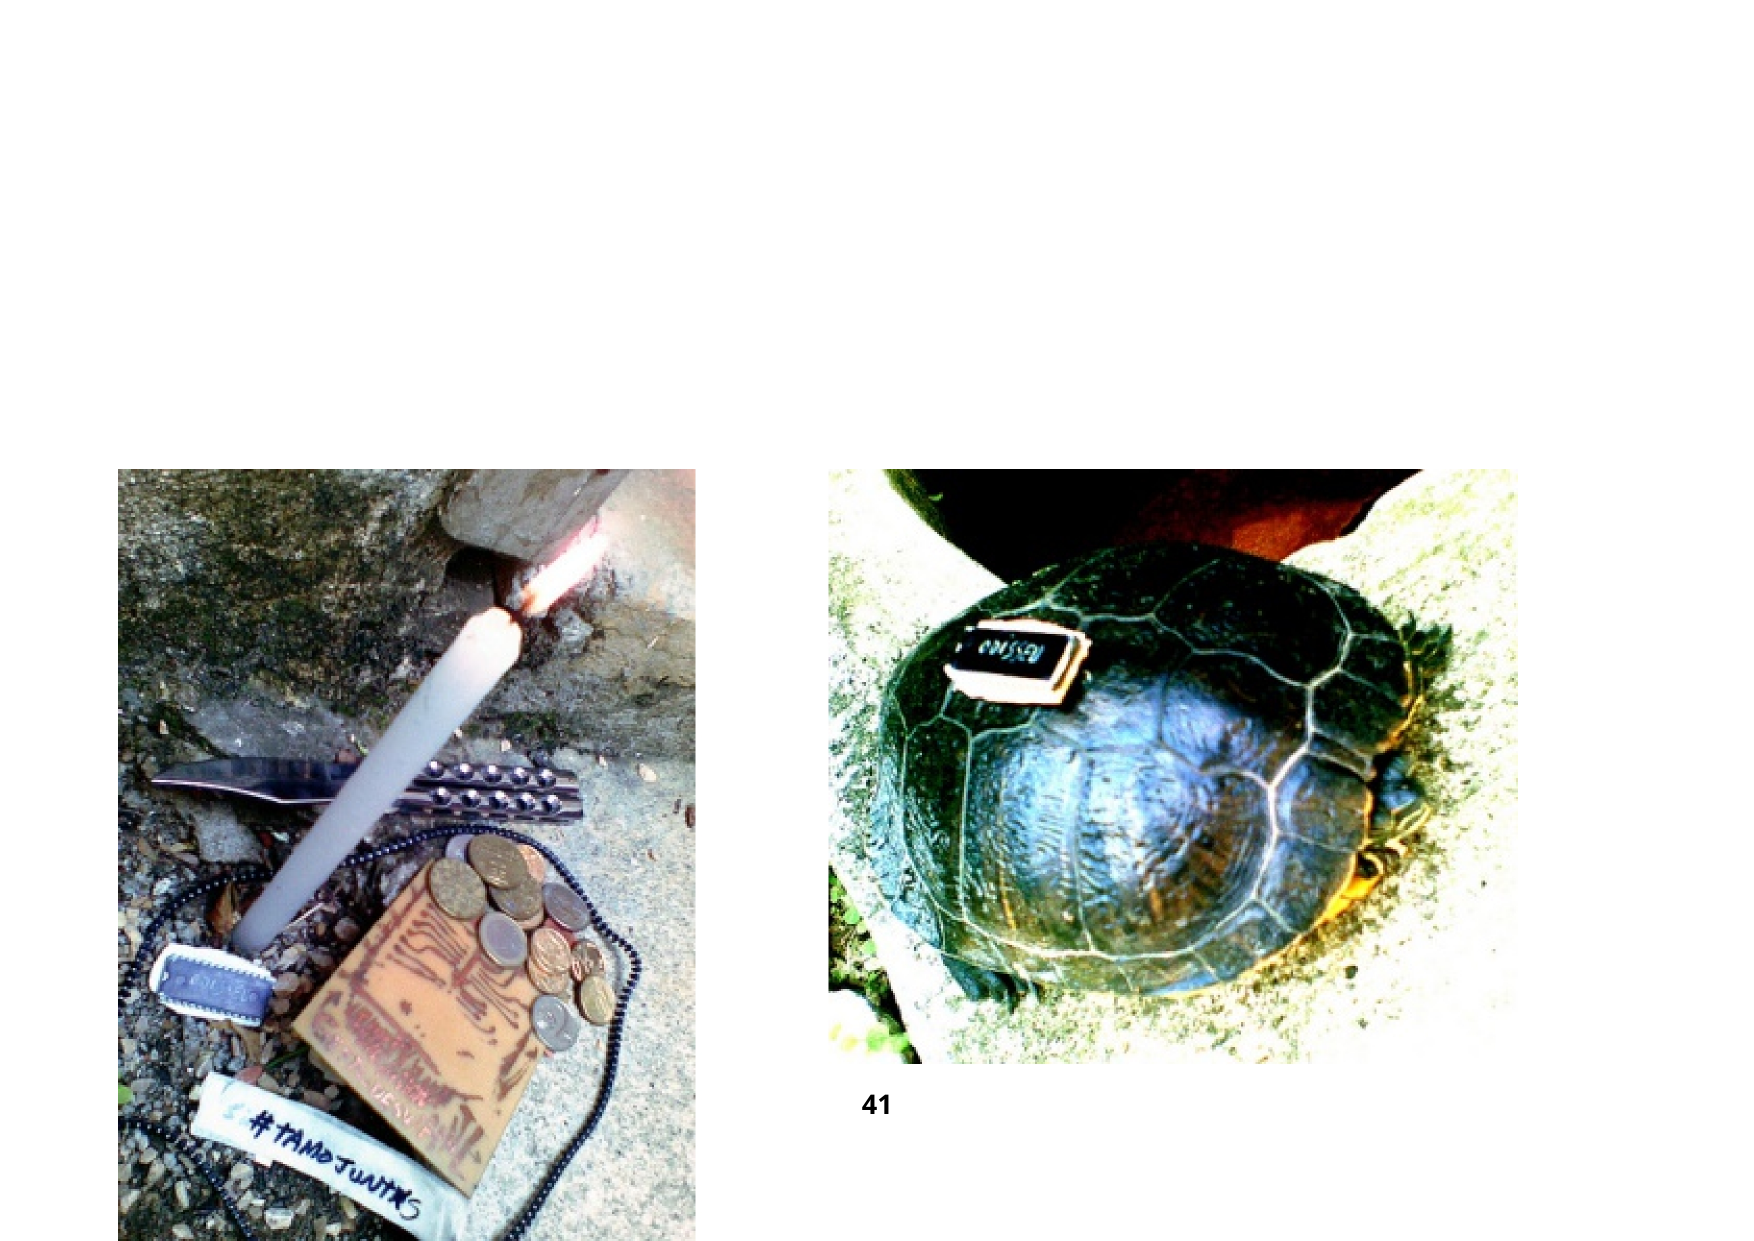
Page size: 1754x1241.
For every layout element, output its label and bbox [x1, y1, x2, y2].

picture [118, 469, 1518, 1241]
